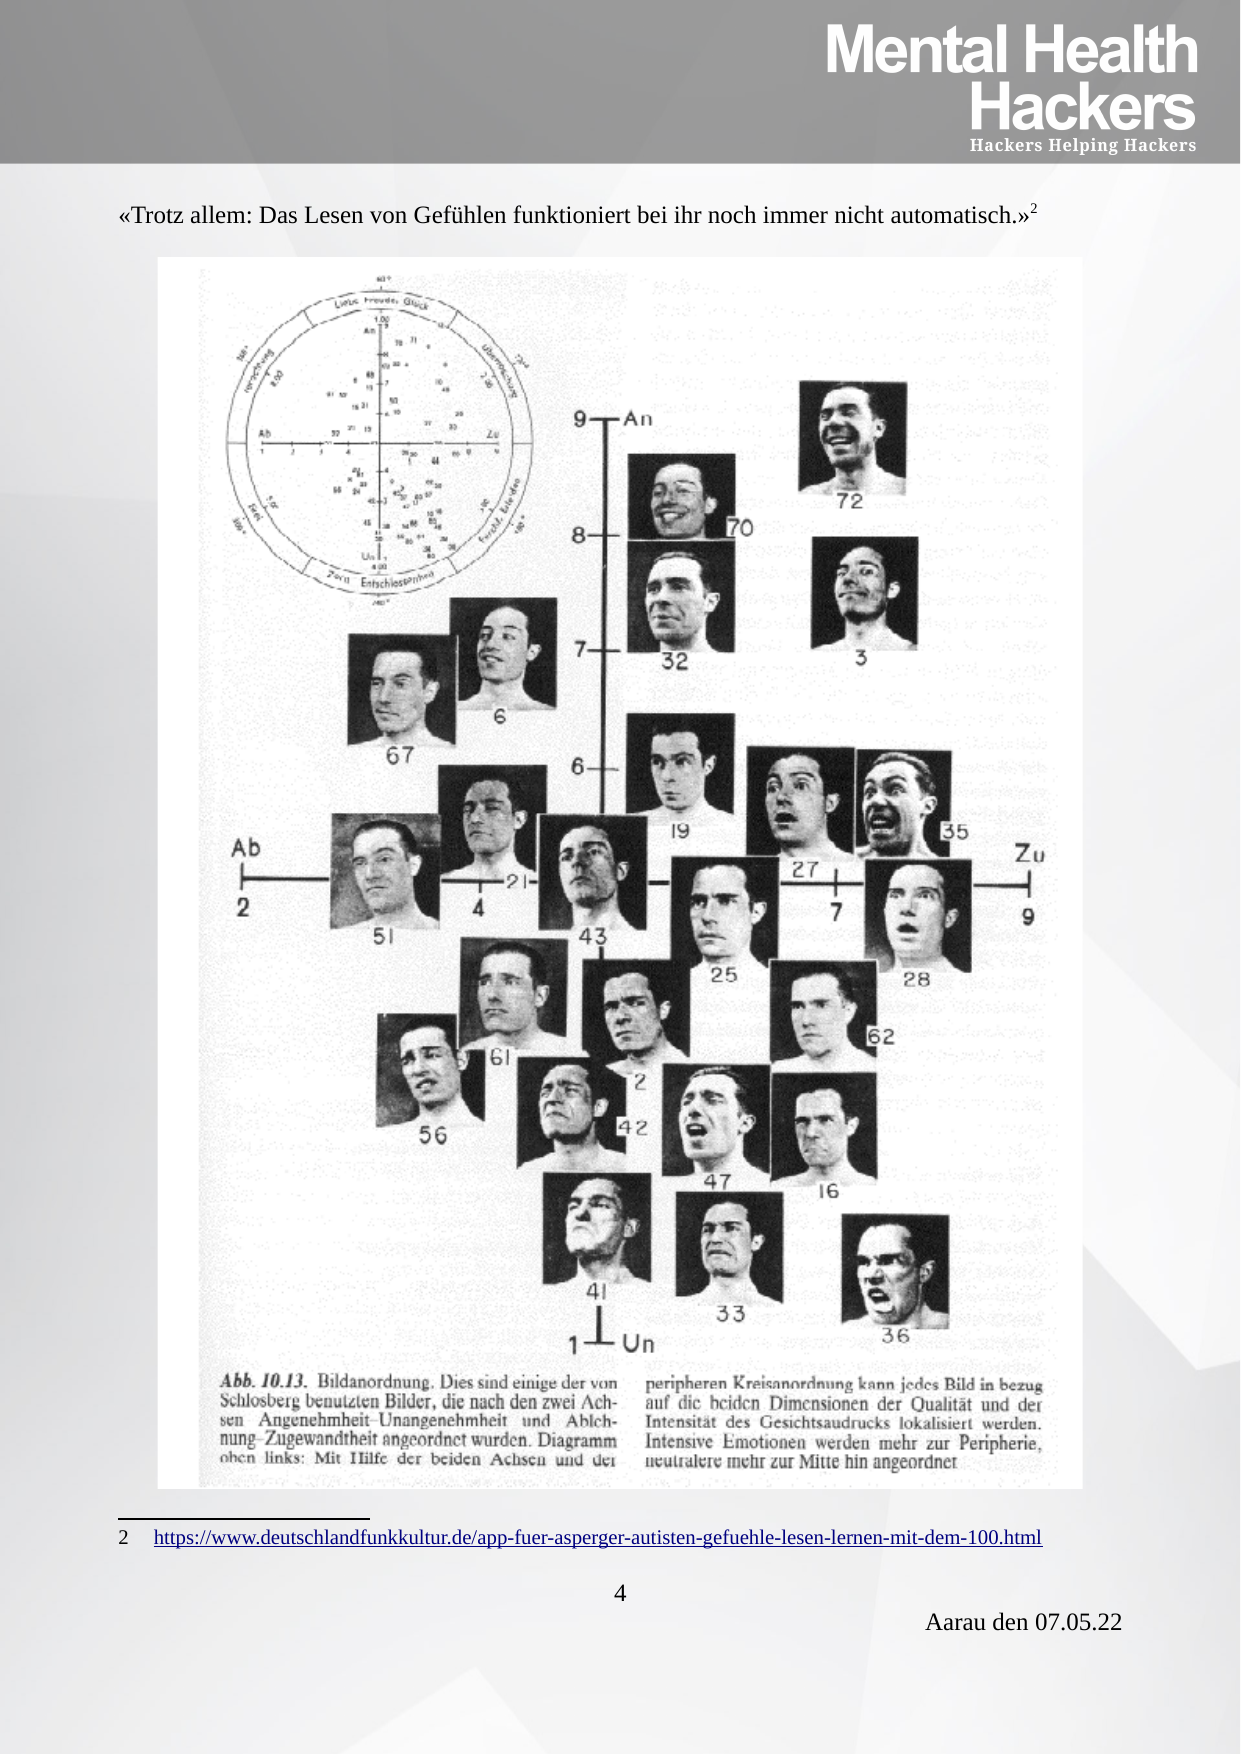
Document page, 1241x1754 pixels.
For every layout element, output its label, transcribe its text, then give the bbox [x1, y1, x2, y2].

picture [0, 0, 1241, 1754]
text «Trotz allem: Das Lesen von Gefühlen funktioniert bei ihr noch immer nicht automatisch.» [118, 200, 1122, 229]
text https://www.deutschlandfunkkultur.de/app-fuer-asperger-autisten-gefuehle-lesen-lernen-mit-dem-100.html [118, 1525, 1122, 1549]
